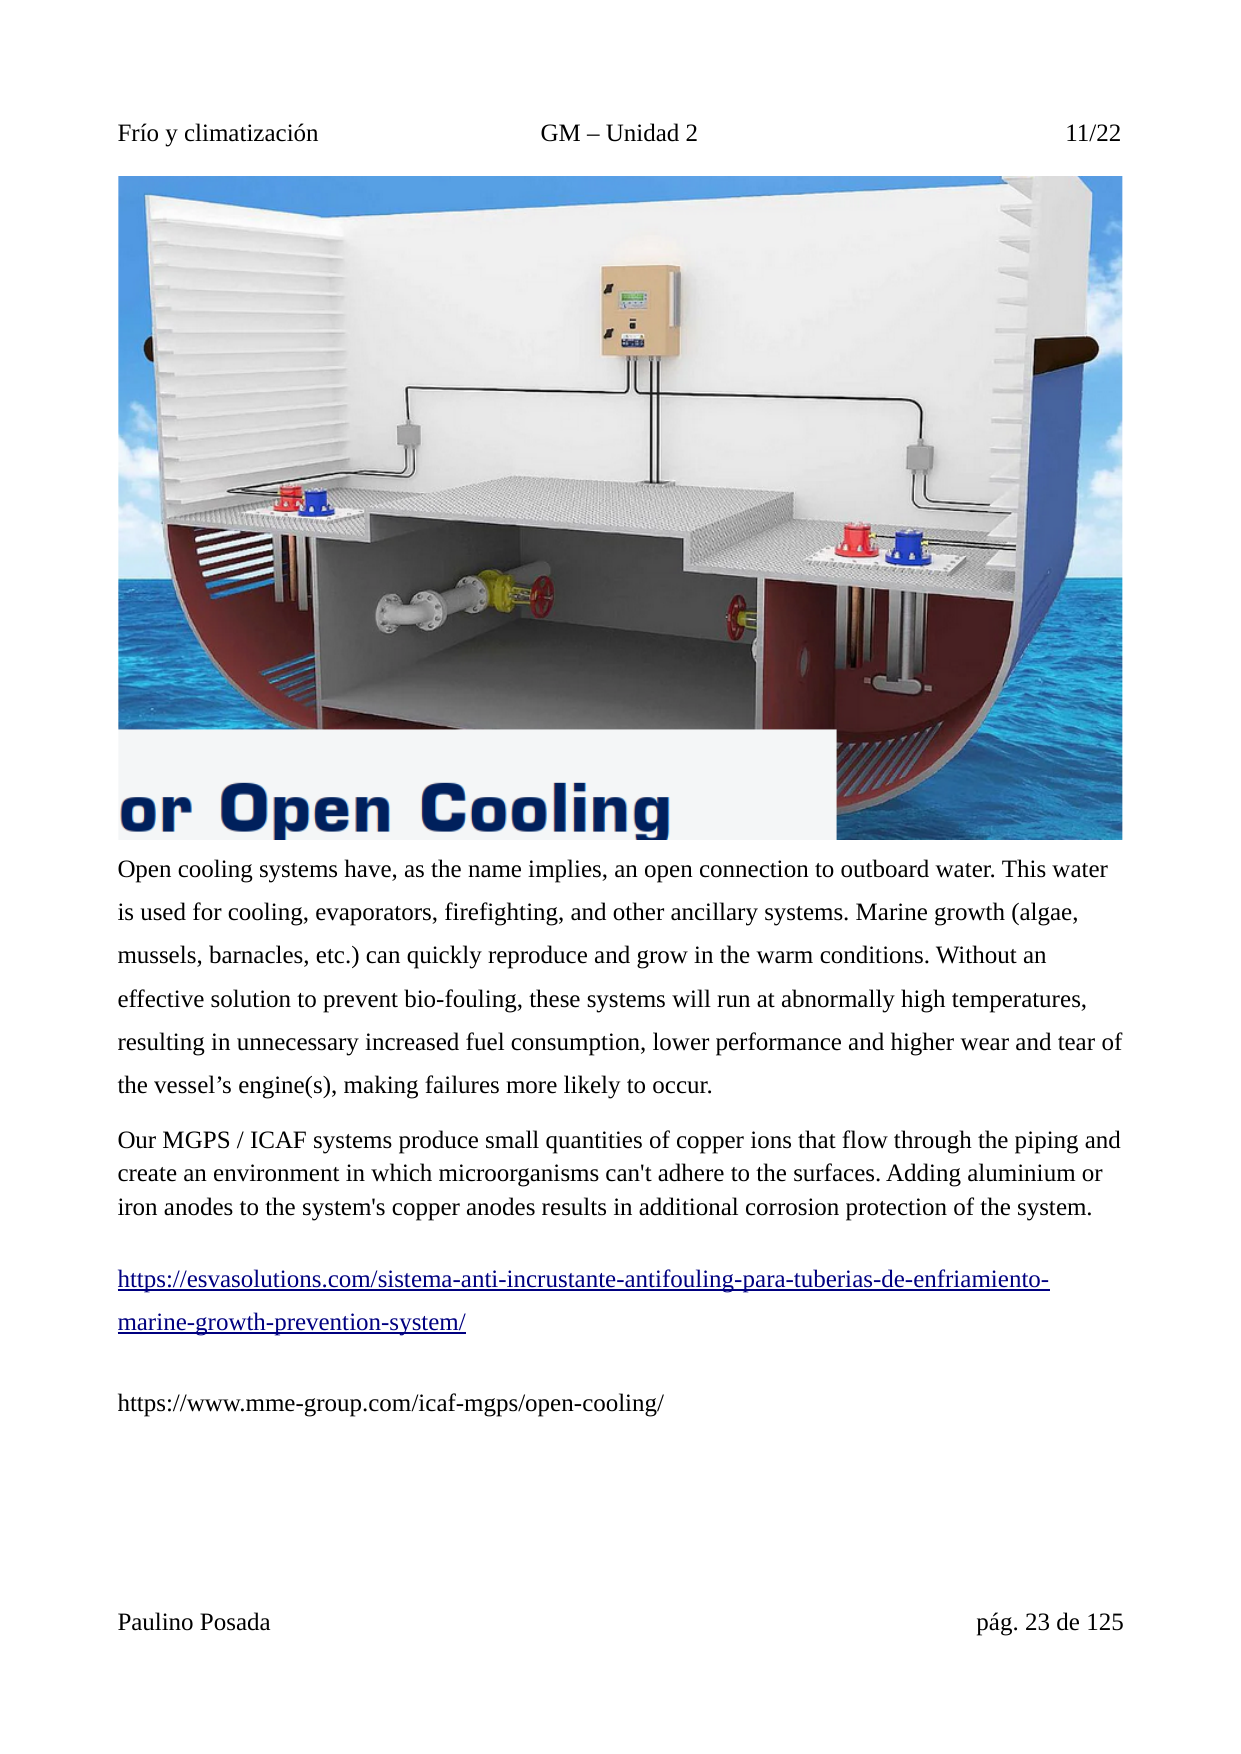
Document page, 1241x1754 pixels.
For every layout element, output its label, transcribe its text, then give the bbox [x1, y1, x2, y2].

text https://www.mme-group.com/icaf-mgps/open-cooling/ [117, 1388, 1123, 1417]
text Our MGPS / ICAF systems produce small quantities of copper ions that flow through the piping and create an environment in which microorganisms can't adhere to the surfaces. Adding aluminium or iron anodes to the system's copper anodes results in additional corrosion protection of the system. [117, 1126, 1123, 1220]
text Open cooling systems have, as the name implies, an open connection to outboard water. This water is used for cooling, evaporators, firefighting, and other ancillary systems. Marine growth (algae, mussels, barnacles, etc.) can quickly reproduce and grow in the warm conditions. Without an effective solution to prevent bio-fouling, these systems will run at abnormally high temperatures, resulting in unnecessary increased fuel consumption, lower performance and higher wear and tear of the vessel’s engine(s), making failures more likely to occur. [117, 176, 1123, 1099]
text https://esvasolutions.com/sistema-anti-incrustante-antifouling-para-tuberias-de-enfriamiento-marine-growth-prevention-system/ [117, 1264, 1123, 1336]
picture [118, 176, 1123, 840]
